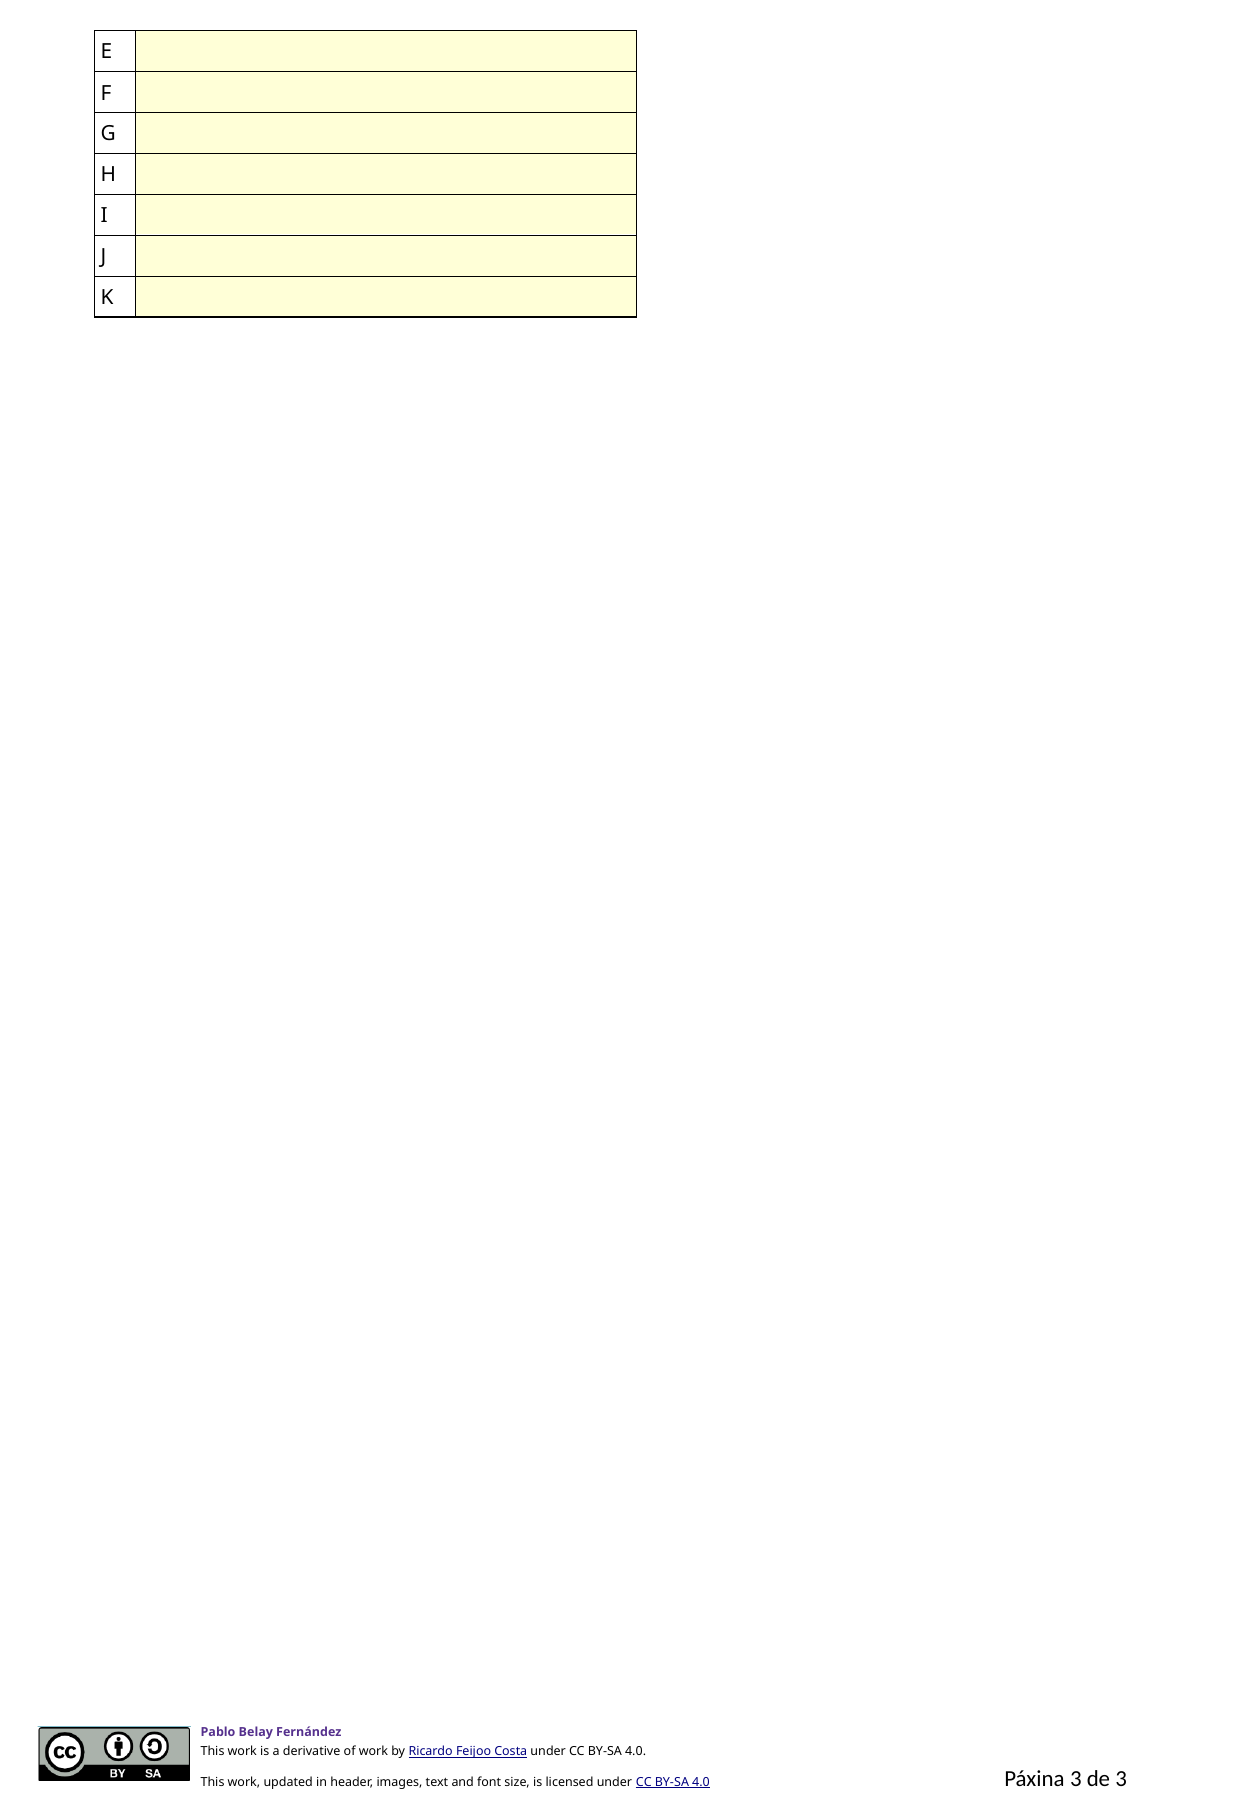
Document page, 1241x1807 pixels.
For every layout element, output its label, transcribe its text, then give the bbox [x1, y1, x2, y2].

table_cell [136, 31, 636, 71]
table_cell [136, 277, 636, 316]
table_cell K [95, 277, 135, 316]
table_cell J [95, 236, 135, 276]
table_cell H [95, 154, 135, 194]
table_cell F [95, 72, 135, 112]
table_cell G [95, 113, 135, 153]
table_cell [136, 195, 636, 234]
table_cell [136, 236, 636, 276]
table_cell [136, 72, 636, 112]
picture [37, 1725, 191, 1783]
table_cell [136, 154, 636, 194]
table_cell [136, 113, 636, 153]
table_cell I [95, 195, 135, 234]
table_cell E [95, 31, 135, 71]
